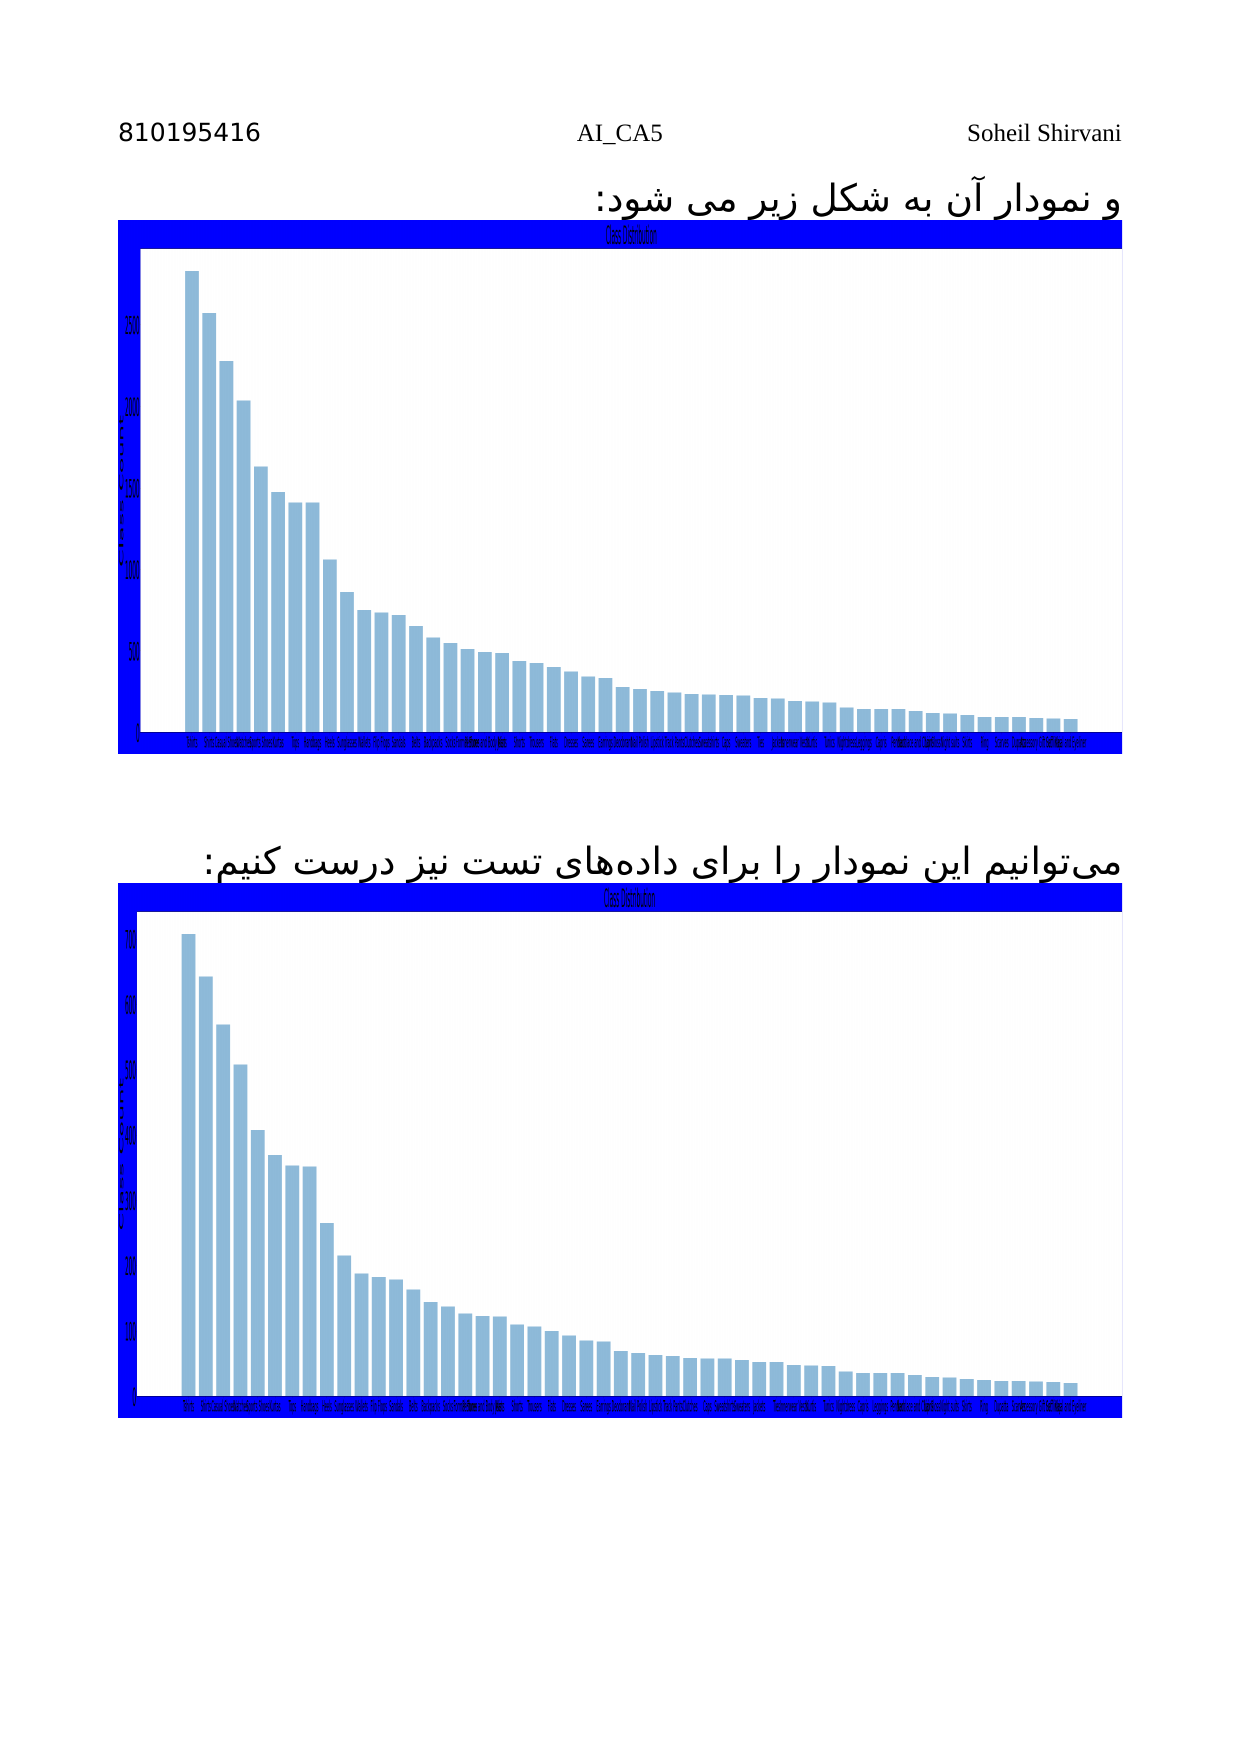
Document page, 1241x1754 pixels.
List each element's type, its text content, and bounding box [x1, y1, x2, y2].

text و نمودار آن به شکل زیر می شود: [118, 177, 1122, 220]
picture [118, 883, 1123, 1418]
text می‌توانیم این نمودار را برای داده‌های تست نیز درست کنیم: [118, 840, 1122, 883]
picture [118, 220, 1123, 754]
